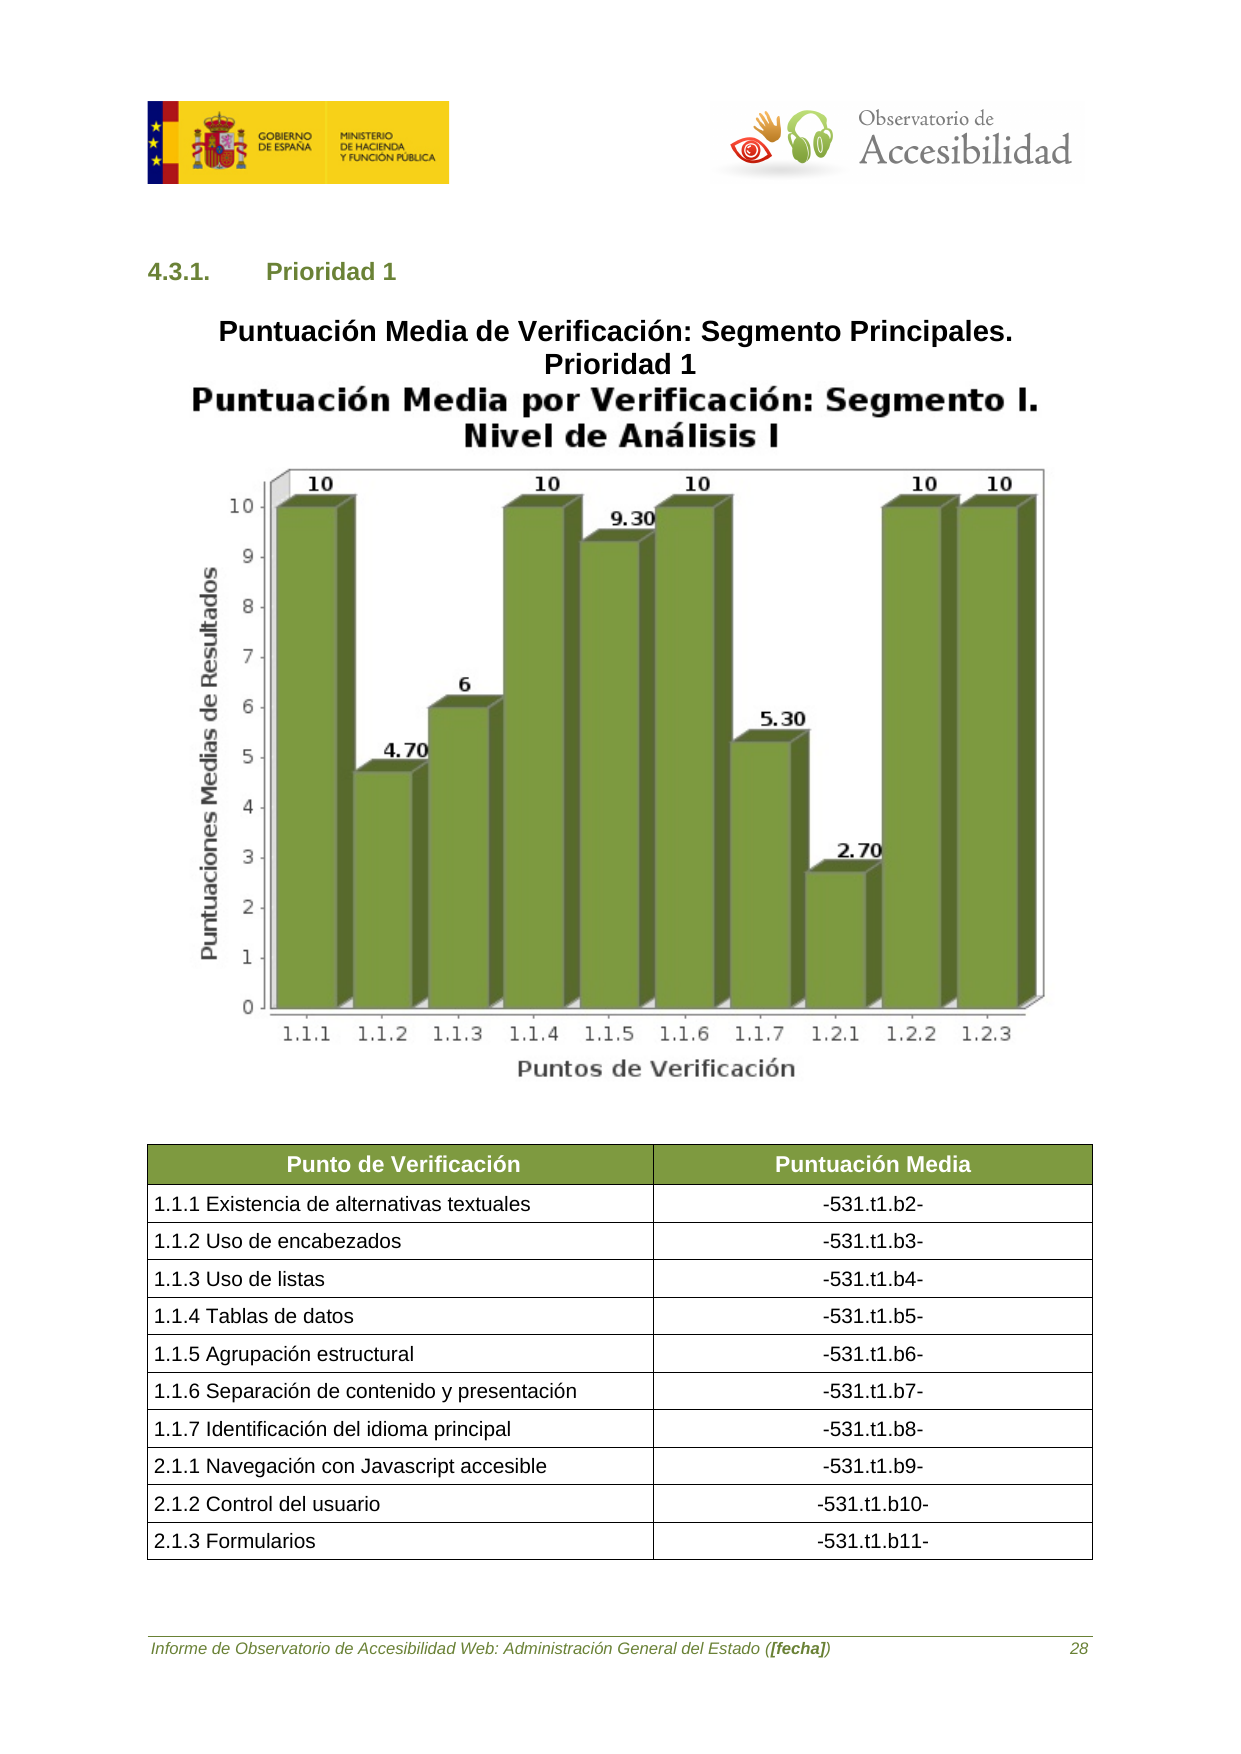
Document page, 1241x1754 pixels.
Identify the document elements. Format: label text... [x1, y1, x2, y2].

table_cell -531.t1.b6- [654, 1335, 1092, 1372]
table_cell -531.t1.b11- [654, 1523, 1092, 1559]
table_cell -531.t1.b9- [654, 1448, 1092, 1484]
table_cell -531.t1.b7- [654, 1373, 1092, 1409]
table_cell 1.1.3 Uso de listas [148, 1260, 653, 1297]
table_header Puntuación Media [654, 1145, 1092, 1184]
subtitle Prioridad 1 [148, 257, 1092, 286]
table_cell -531.t1.b10- [654, 1485, 1092, 1522]
picture [147, 101, 450, 184]
table_cell 1.1.4 Tablas de datos [148, 1298, 653, 1334]
table_cell -531.t1.b5- [654, 1298, 1092, 1334]
table_cell 2.1.2 Control del usuario [148, 1485, 653, 1522]
text Prioridad 1 [148, 347, 1092, 381]
table_header Punto de Verificación [148, 1145, 653, 1184]
table_cell 1.1.7 Identificación del idioma principal [148, 1410, 653, 1447]
text Puntuación Media de Verificación: Segmento Principales. [148, 314, 1092, 347]
picture [710, 101, 1086, 184]
table_cell -531.t1.b4- [654, 1260, 1092, 1297]
table_cell -531.t1.b3- [654, 1223, 1092, 1259]
table_cell -531.t1.b2- [654, 1185, 1092, 1222]
table_cell 1.1.5 Agrupación estructural [148, 1335, 653, 1372]
picture [178, 380, 1062, 1091]
table_cell 1.1.6 Separación de contenido y presentación [148, 1373, 653, 1409]
table_cell 1.1.2 Uso de encabezados [148, 1223, 653, 1259]
table_cell 1.1.1 Existencia de alternativas textuales [148, 1185, 653, 1222]
table_cell 2.1.1 Navegación con Javascript accesible [148, 1448, 653, 1484]
table_cell -531.t1.b8- [654, 1410, 1092, 1447]
table_cell 2.1.3 Formularios [148, 1523, 653, 1559]
